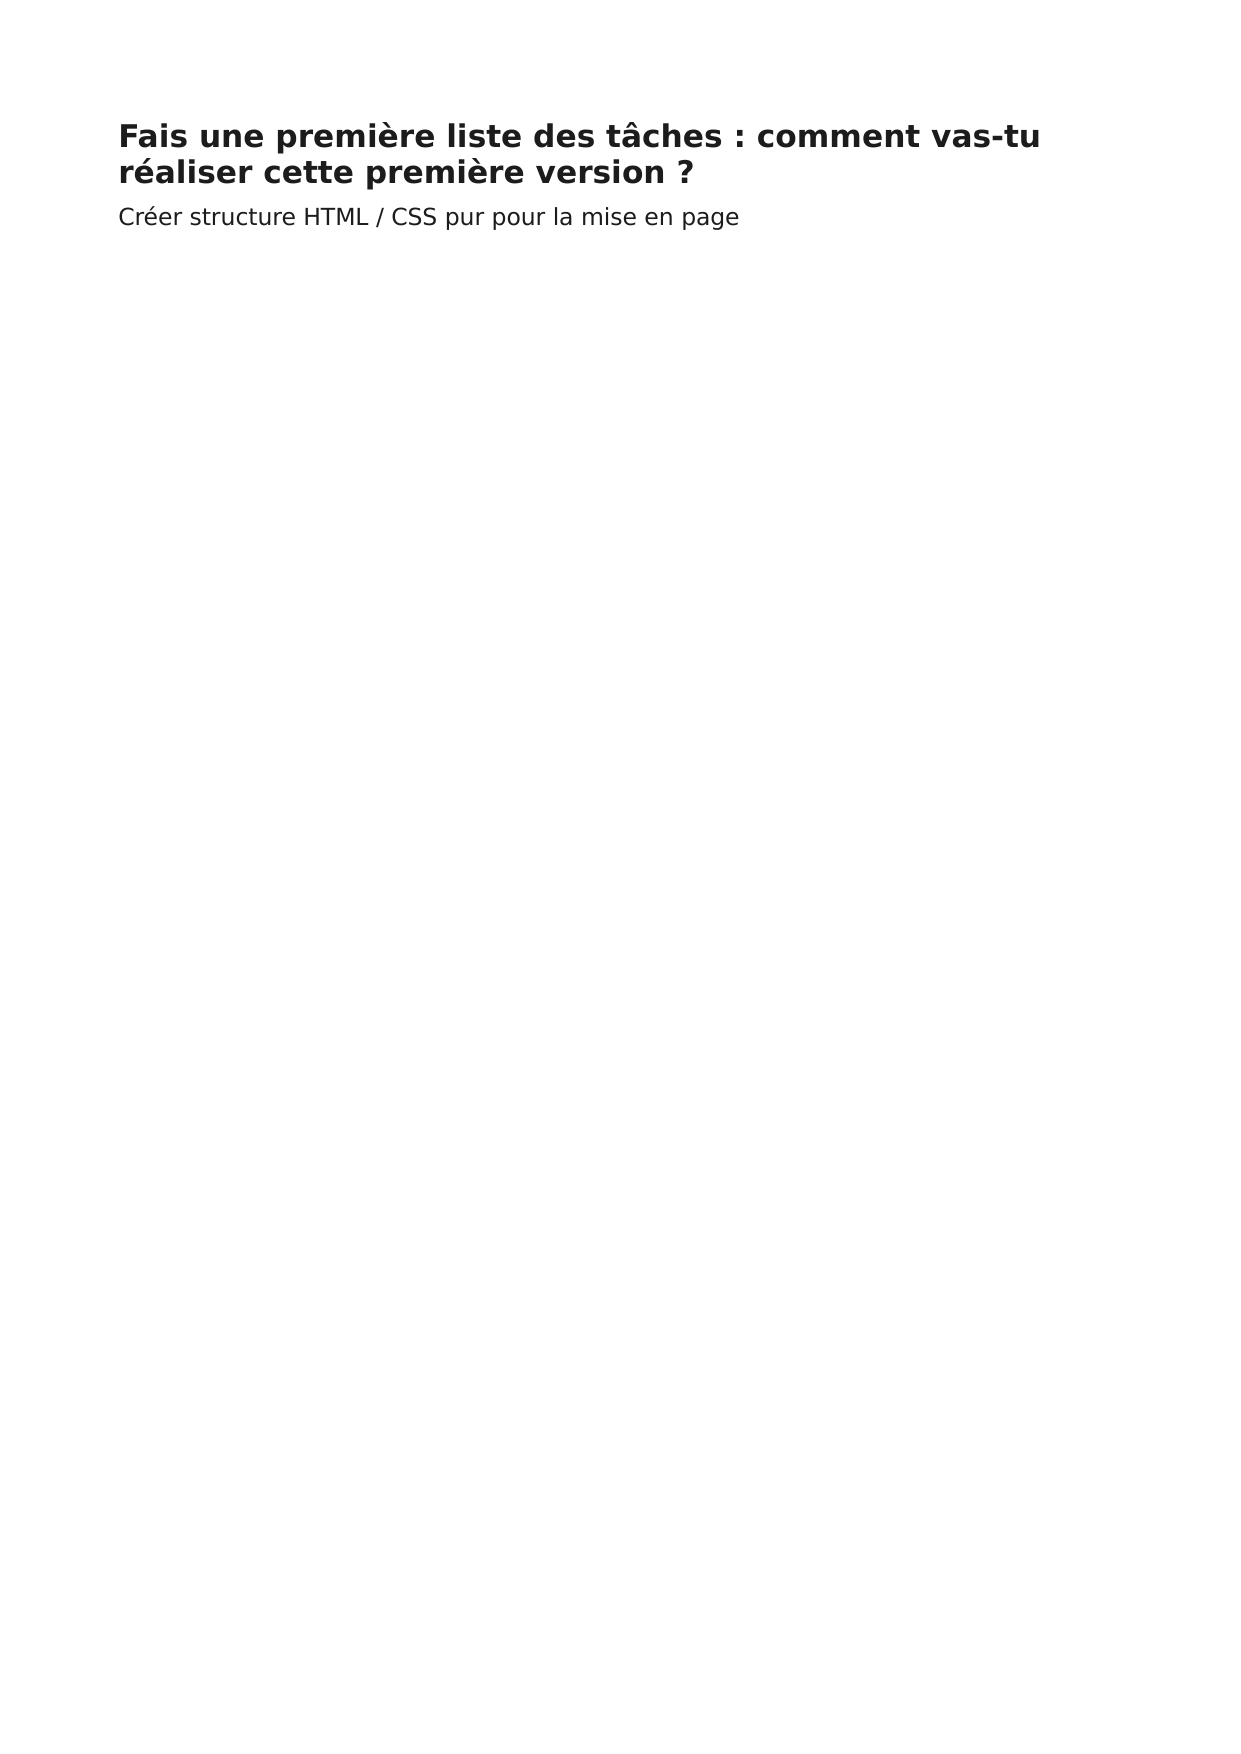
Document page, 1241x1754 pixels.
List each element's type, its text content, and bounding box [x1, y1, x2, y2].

subtitle Fais une première liste des tâches : comment vas-tu réaliser cette première version ? [118, 118, 1122, 191]
text Créer structure HTML / CSS pur pour la mise en page [118, 203, 1122, 231]
